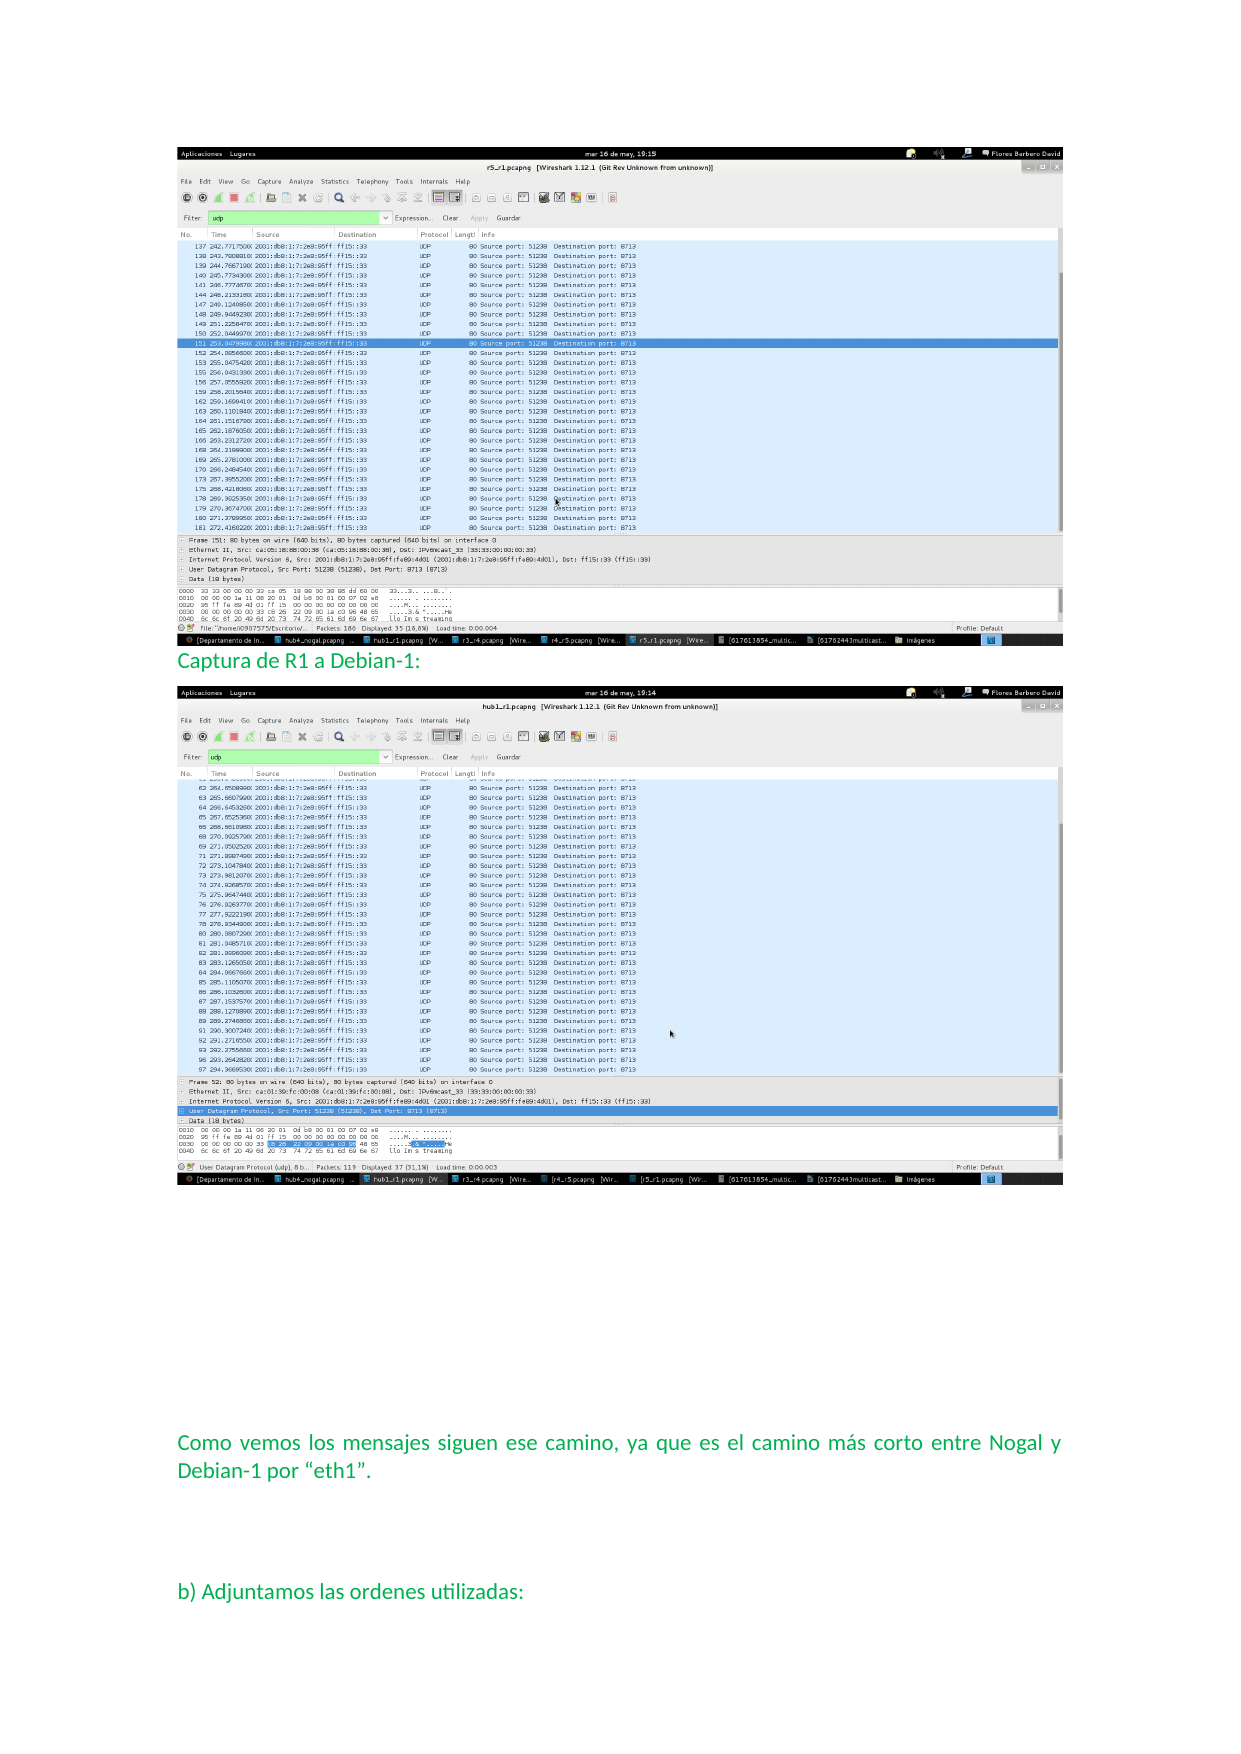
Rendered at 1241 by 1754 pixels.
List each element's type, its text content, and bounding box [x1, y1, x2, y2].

text b) Adjuntamos las ordenes utilizadas: [177, 1577, 1063, 1605]
text Captura de R1 a Debian-1: [177, 646, 1063, 674]
picture [177, 686, 1063, 1185]
picture [177, 147, 1063, 646]
text Como vemos los mensajes siguen ese camino, ya que es el camino más corto entre Nogal y Debian-1 por “eth1”. [177, 1428, 1063, 1484]
